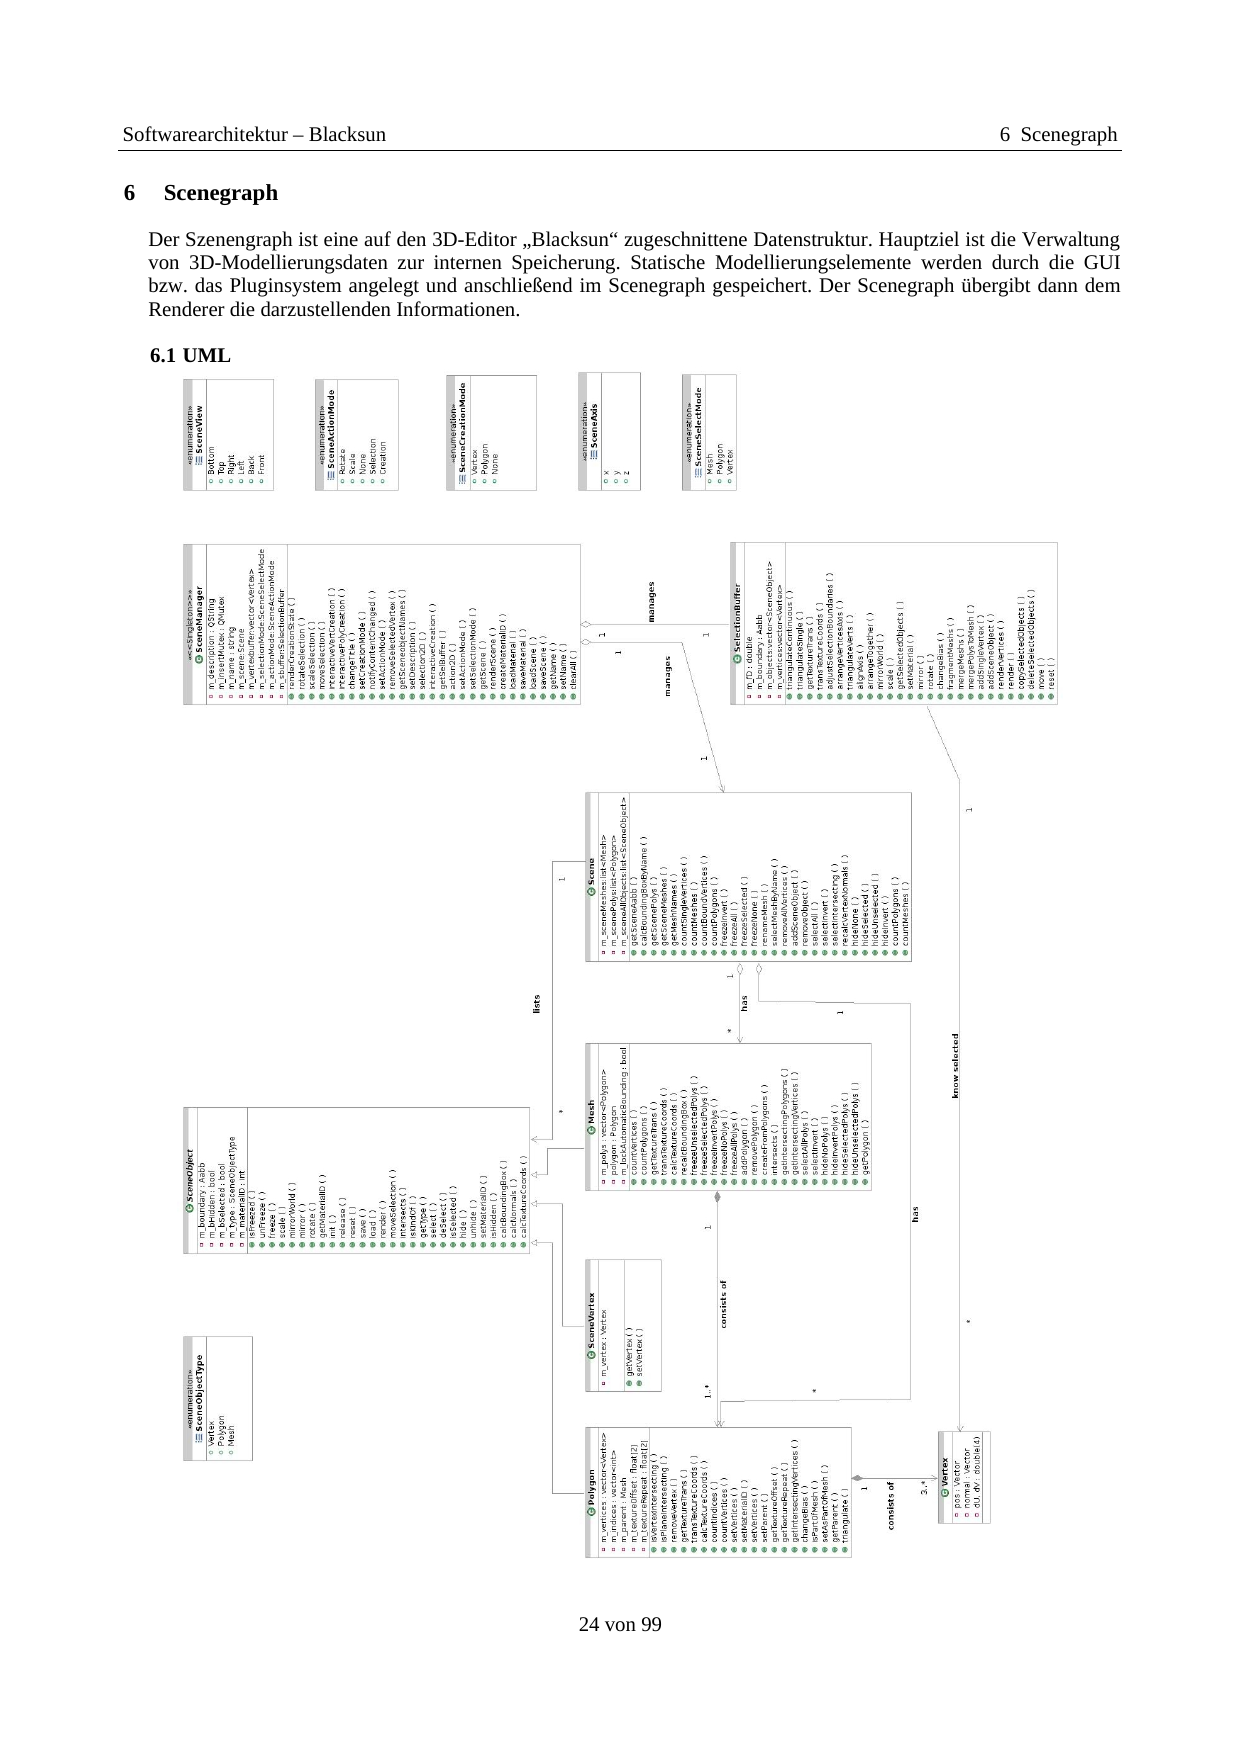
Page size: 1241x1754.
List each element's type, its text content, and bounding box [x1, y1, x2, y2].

subtitle Scenegraph [118, 179, 1122, 205]
picture [177, 366, 1063, 1564]
text Der Szenengraph ist eine auf den 3D-Editor „Blacksun“ zugeschnittene Datenstruktur. Hauptziel ist die Verwaltung von 3D-Modellierungsdaten zur internen Speicherung. Statische Modellierungselemente werden durch die GUI bzw. das Pluginsystem angelegt und anschließend im Scenegraph gespeichert. Der Scenegraph übergibt dann dem Renderer die darzustellenden Informationen. [148, 228, 1122, 321]
subtitle UML [145, 344, 1122, 367]
